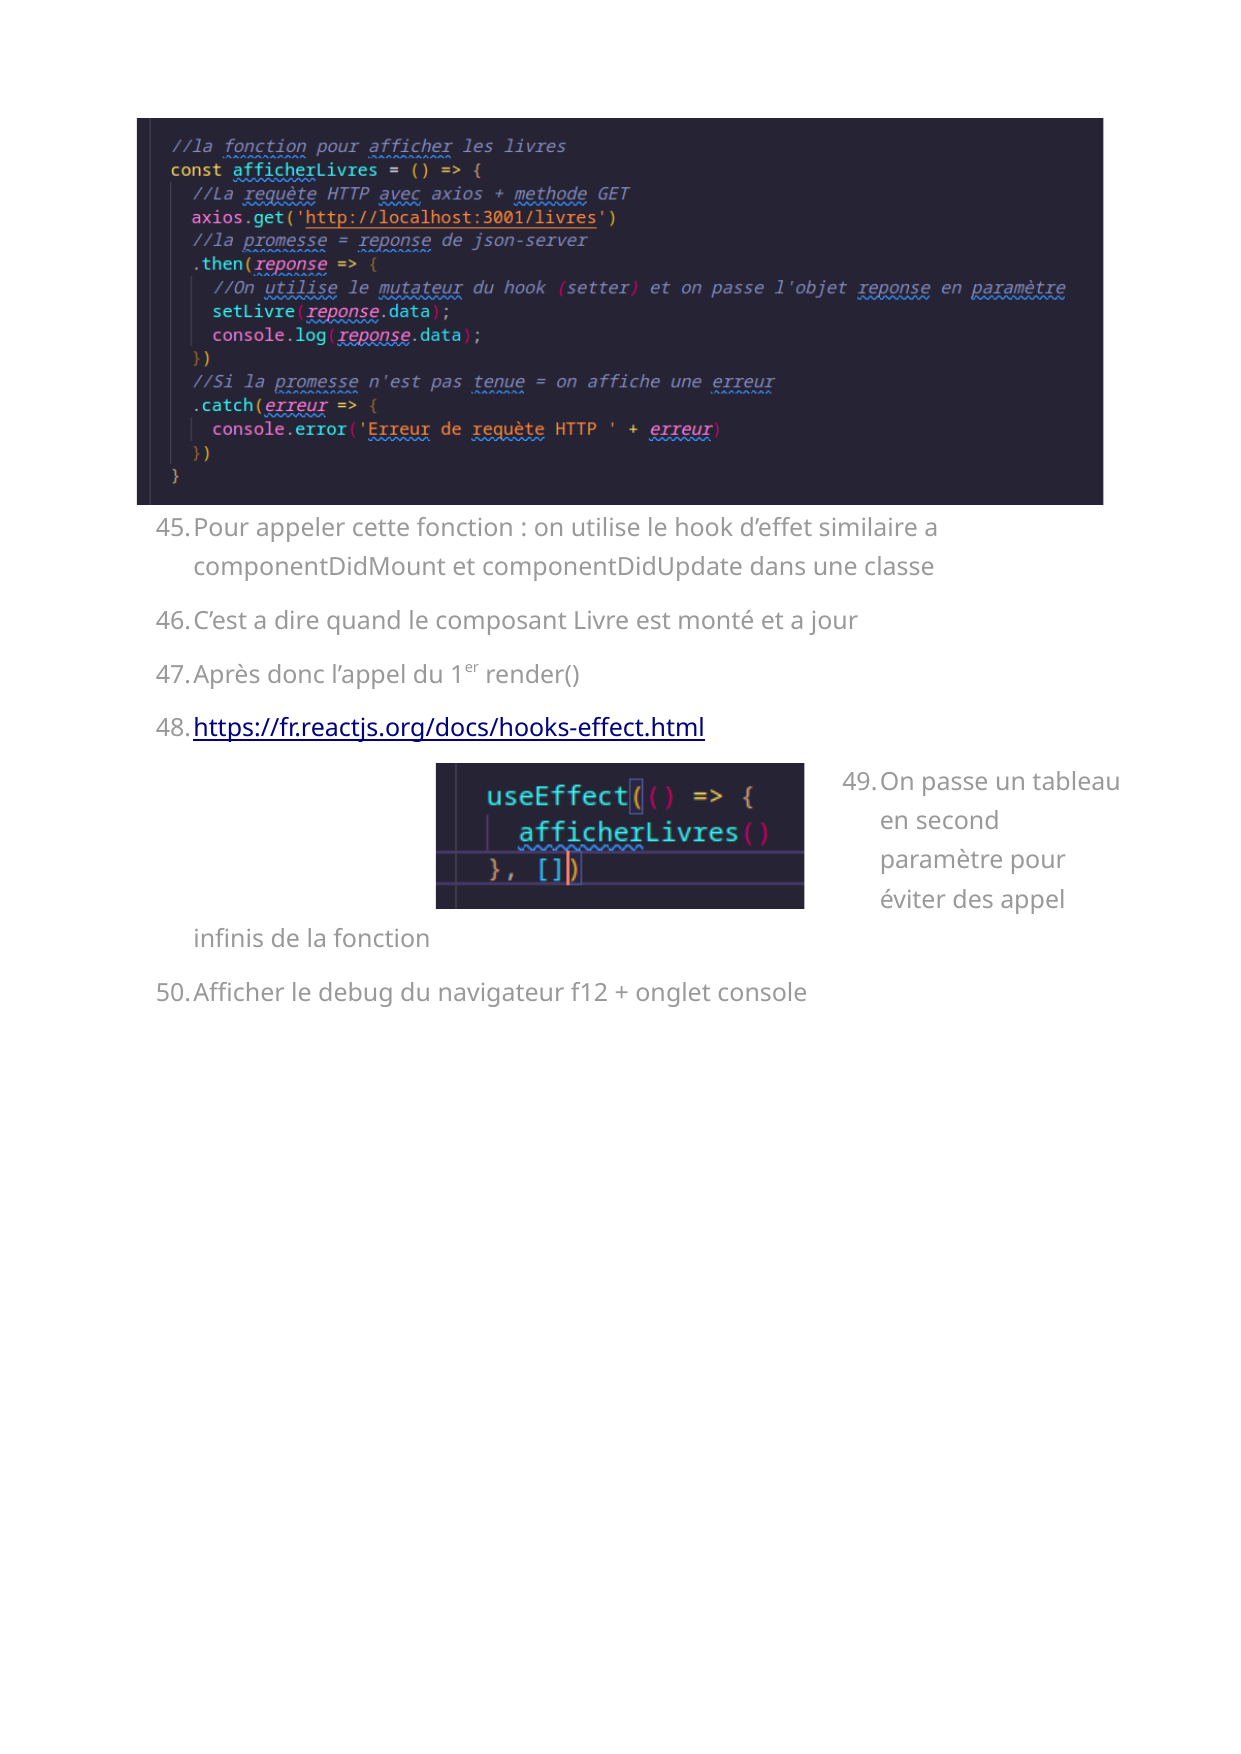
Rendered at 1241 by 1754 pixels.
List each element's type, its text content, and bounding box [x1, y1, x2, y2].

list Après donc l’appel du 1er render() [156, 656, 1122, 690]
list https://fr.reactjs.org/docs/hooks-effect.html [156, 710, 1122, 744]
list Afficher le debug du navigateur f12 + onglet console [156, 974, 1122, 1008]
list On passe un tableau en second paramètre pour éviter des appel infinis de la fonction [156, 764, 1122, 954]
picture [136, 118, 1104, 505]
list Pour appeler cette fonction : on utilise le hook d’effet similaire a componentDidMount et componentDidUpdate dans une classe [156, 118, 1122, 583]
list C’est a dire quand le composant Livre est monté et a jour [156, 602, 1122, 637]
picture [435, 763, 805, 909]
